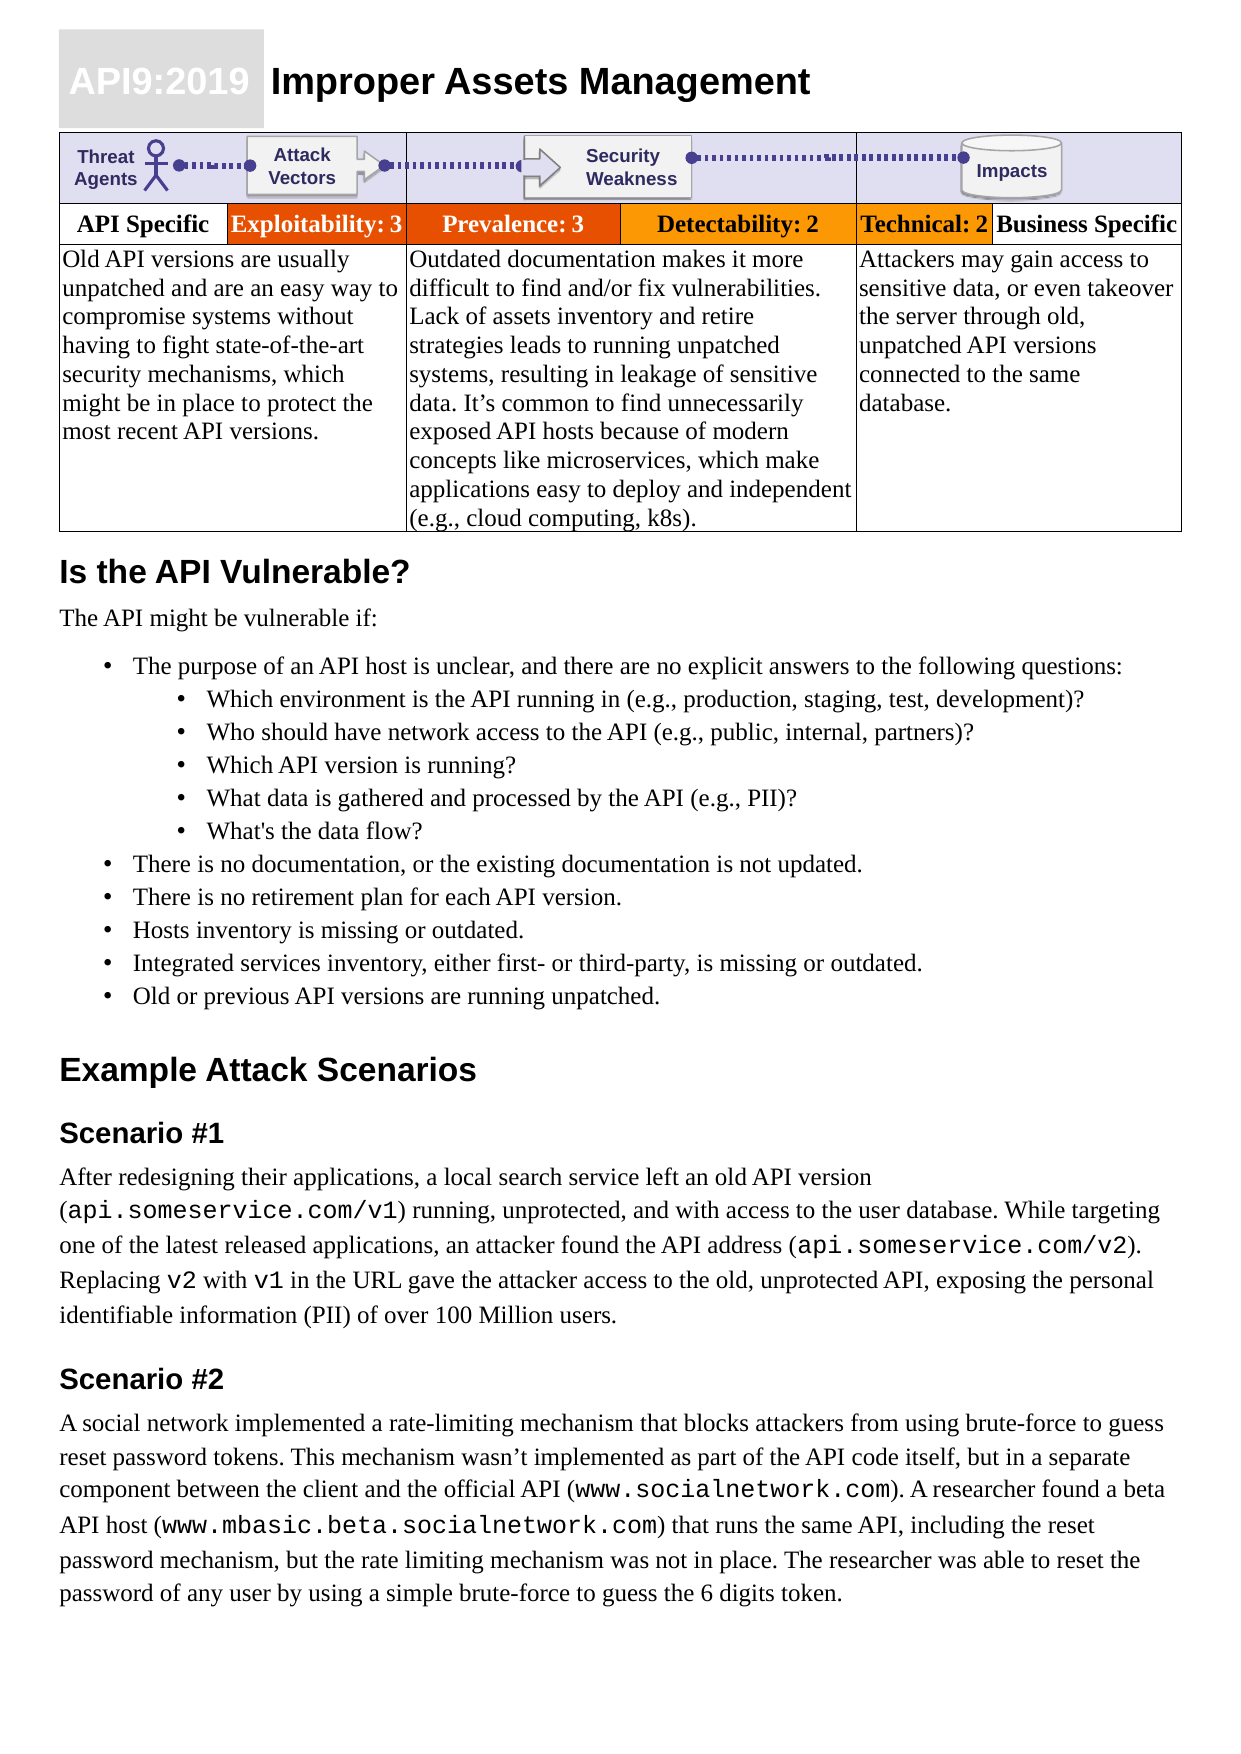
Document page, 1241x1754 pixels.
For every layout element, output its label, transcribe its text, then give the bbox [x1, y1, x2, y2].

list Who should have network access to the API (e.g., public, internal, partners)? [177, 717, 1181, 746]
list Hosts inventory is missing or outdated. [103, 915, 1181, 944]
table_cell Outdated documentation makes it more difficult to find and/or fix vulnerabilities. Lack of assets inventory and retire strategies leads to running unpatched systems, resulting in leakage of sensitive data. It’s common to find unnecessarily exposed API hosts because of modern concepts like microservices, which make applications easy to deploy and independent (e.g., cloud computing, k8s). [407, 245, 856, 531]
list There is no documentation, or the existing documentation is not updated. [103, 849, 1181, 878]
text After redesigning their applications, a local search service left an old API version (api.someservice.com/v1) running, unprotected, and with access to the user database. While targeting one of the latest released applications, an attacker found the API address (api.someservice.com/v2). Replacing v2 with v1 in the URL gave the attacker access to the old, unprotected API, exposing the personal identifiable information (PII) of over 100 Million users. [59, 1162, 1181, 1329]
table_header [407, 133, 620, 203]
table_cell API Specific [60, 204, 227, 244]
table_cell Detectability: 2 [621, 204, 856, 244]
subtitle Is the API Vulnerable? [59, 552, 1181, 591]
list What's the data flow? [177, 816, 1181, 845]
table_header [60, 133, 227, 203]
text The API might be vulnerable if: [59, 603, 1181, 632]
table_cell Exploitability: 3 [228, 204, 406, 244]
subtitle Scenario #2 [59, 1362, 1181, 1396]
list What data is gathered and processed by the API (e.g., PII)? [177, 783, 1181, 812]
list Which API version is running? [177, 750, 1181, 779]
table_cell Attackers may gain access to sensitive data, or even takeover the server through old, unpatched API versions connected to the same database. [857, 245, 1181, 531]
table_cell Old API versions are usually unpatched and are an easy way to compromise systems without having to fight state-of-the-art security mechanisms, which might be in place to protect the most recent API versions. [60, 245, 406, 531]
list Which environment is the API running in (e.g., production, staging, test, development)? [177, 684, 1181, 713]
table_header [992, 133, 1181, 203]
subtitle Example Attack Scenarios [59, 1050, 1181, 1088]
table_header [857, 133, 992, 203]
table_header [227, 133, 406, 203]
list Old or previous API versions are running unpatched. [103, 981, 1181, 1010]
table_cell Business Specific [993, 204, 1181, 244]
list There is no retirement plan for each API version. [103, 882, 1181, 911]
text A social network implemented a rate-limiting mechanism that blocks attackers from using brute-force to guess reset password tokens. This mechanism wasn’t implemented as part of the API code itself, but in a separate component between the client and the official API (www.socialnetwork.com). A researcher found a beta API host (www.mbasic.beta.socialnetwork.com) that runs the same API, including the reset password mechanism, but the rate limiting mechanism was not in place. The researcher was able to reset the password of any user by using a simple brute-force to guess the 6 digits token. [59, 1408, 1181, 1607]
list Integrated services inventory, either first- or third-party, is missing or outdated. [103, 948, 1181, 977]
subtitle Scenario #1 [59, 1116, 1181, 1149]
table_header [620, 133, 856, 203]
table_cell Technical: 2 [857, 204, 992, 244]
table_cell Prevalence: 3 [407, 204, 620, 244]
list The purpose of an API host is unclear, and there are no explicit answers to the following questions: [103, 651, 1181, 680]
